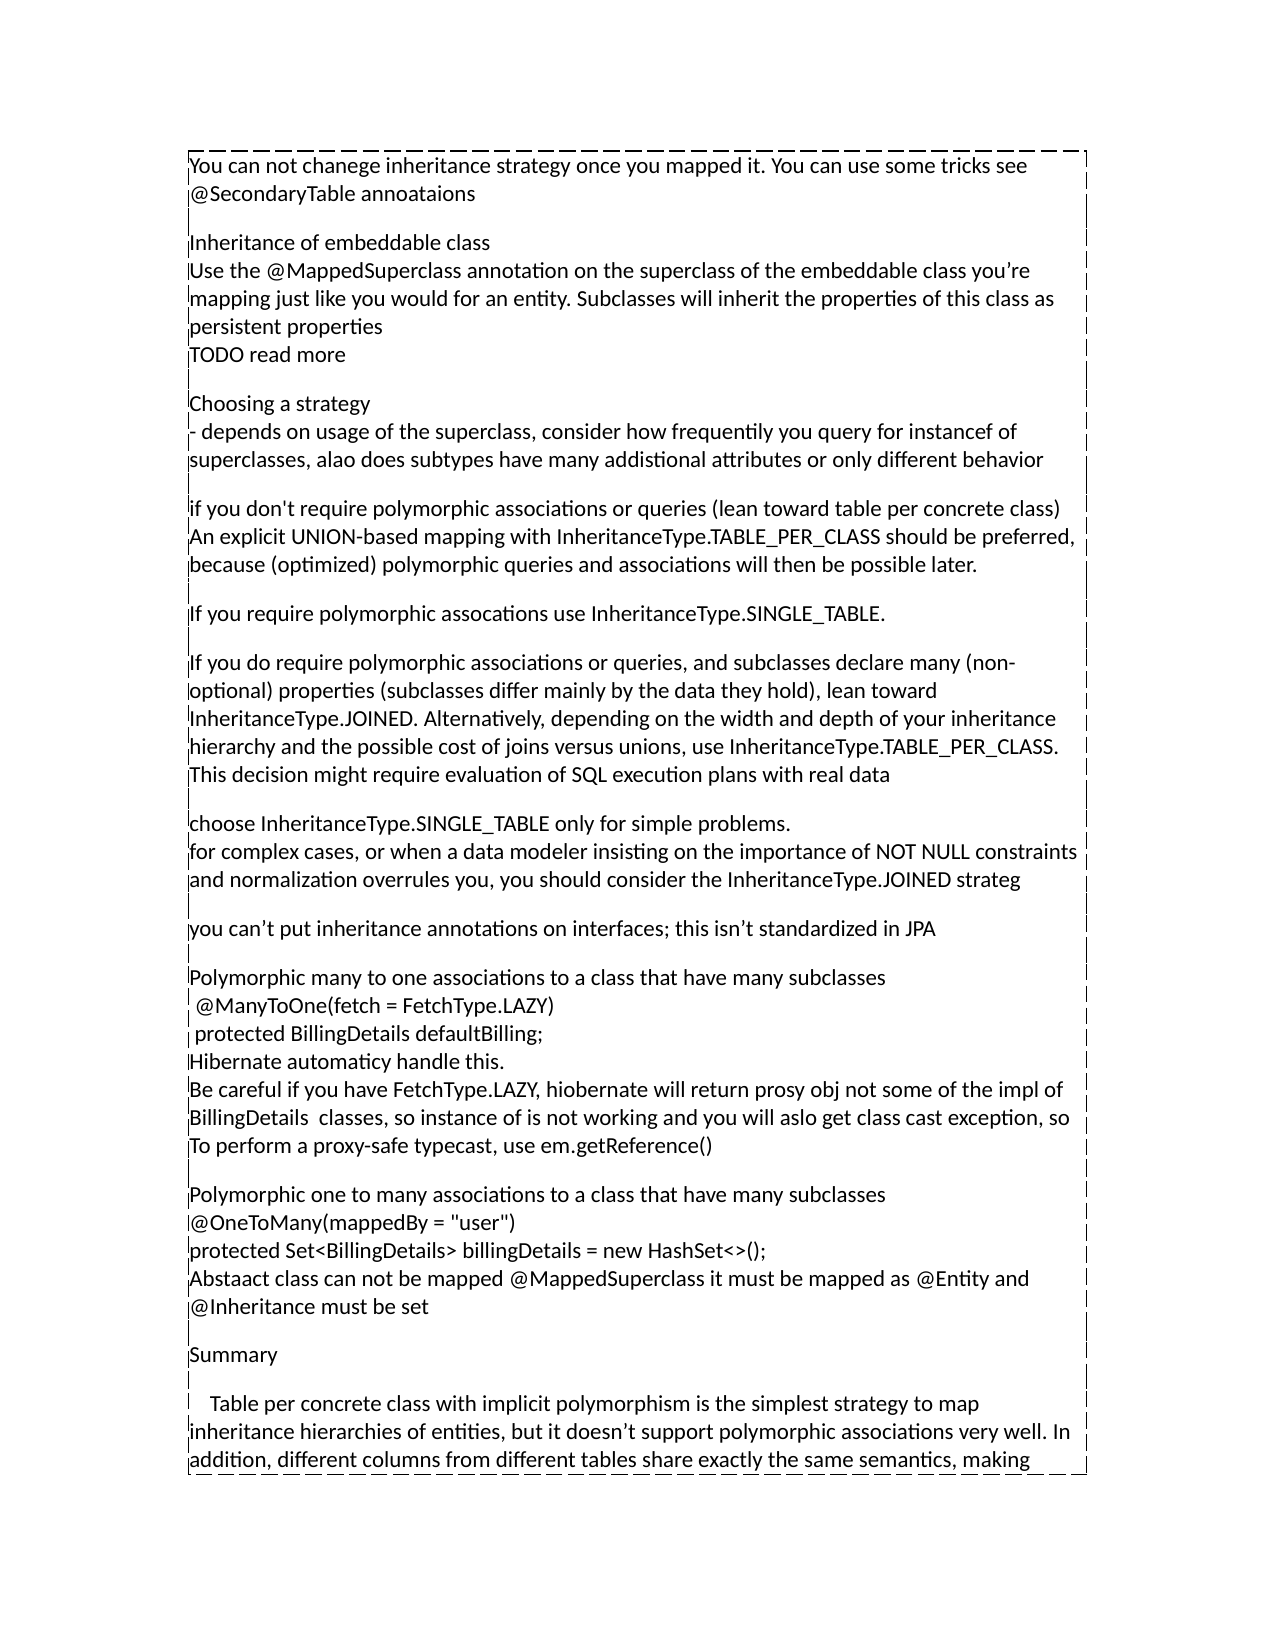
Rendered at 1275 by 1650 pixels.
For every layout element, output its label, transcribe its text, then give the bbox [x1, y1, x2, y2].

text Table per concrete class with implicit polymorphism is the simplest strategy to map inheritance hierarchies of entities, but it doesn’t support polymorphic associations very well. In addition, different columns from different tables share exactly the same semantics, making [187, 1388, 1087, 1475]
text Polymorphic many to one associations to a class that have many subclasses @ManyToOne(fetch = FetchType.LAZY) protected BillingDetails defaultBilling; Hibernate automaticy handle this. Be careful if you have FetchType.LAZY, hiobernate will return prosy obj not some of the impl of BillingDetails classes, so instance of is not working and you will aslo get class cast exception, so To perform a proxy-safe typecast, use em.getReference() [187, 961, 1087, 1159]
text choose InheritanceType.SINGLE_TABLE only for simple problems. for complex cases, or when a data modeler insisting on the importance of NOT NULL constraints and normalization overrules you, you should consider the InheritanceType.JOINED strateg [187, 807, 1087, 893]
text Summary [187, 1339, 1087, 1369]
text Polymorphic one to many associations to a class that have many subclasses @OneToMany(mappedBy = "user") protected Set<BillingDetails> billingDetails = new HashSet<>(); Abstaact class can not be mapped @MappedSuperclass it must be mapped as @Entity and @Inheritance must be set [187, 1178, 1087, 1320]
text if you don't require polymorphic associations or queries (lean toward table per concrete class) An explicit UNION-based mapping with InheritanceType.TABLE_PER_CLASS should be preferred, because (optimized) polymorphic queries and associations will then be possible later. [187, 493, 1087, 578]
text Choosing a strategy - depends on usage of the superclass, consider how frequentily you query for instancef of superclasses, alao does subtypes have many addistional attributes or only different behavior [187, 388, 1087, 473]
text Inheritance of embeddable class Use the @MappedSuperclass annotation on the superclass of the embeddable class you’re mapping just like you would for an entity. Subclasses will inherit the properties of this class as persistent properties TODO read more [187, 227, 1087, 368]
text If you require polymorphic assocations use InheritanceType.SINGLE_TABLE. [187, 598, 1087, 627]
text If you do require polymorphic associations or queries, and subclasses declare many (non-optional) properties (subclasses differ mainly by the data they hold), lean toward InheritanceType.JOINED. Alternatively, depending on the width and depth of your inheritance hierarchy and the possible cost of joins versus unions, use InheritanceType.TABLE_PER_CLASS. This decision might require evaluation of SQL execution plans with real data [187, 646, 1087, 788]
text You can not chanege inheritance strategy once you mapped it. You can use some tricks see @SecondaryTable annoataions [187, 150, 1087, 208]
text you can’t put inheritance annotations on interfaces; this isn’t standardized in JPA [187, 912, 1087, 942]
